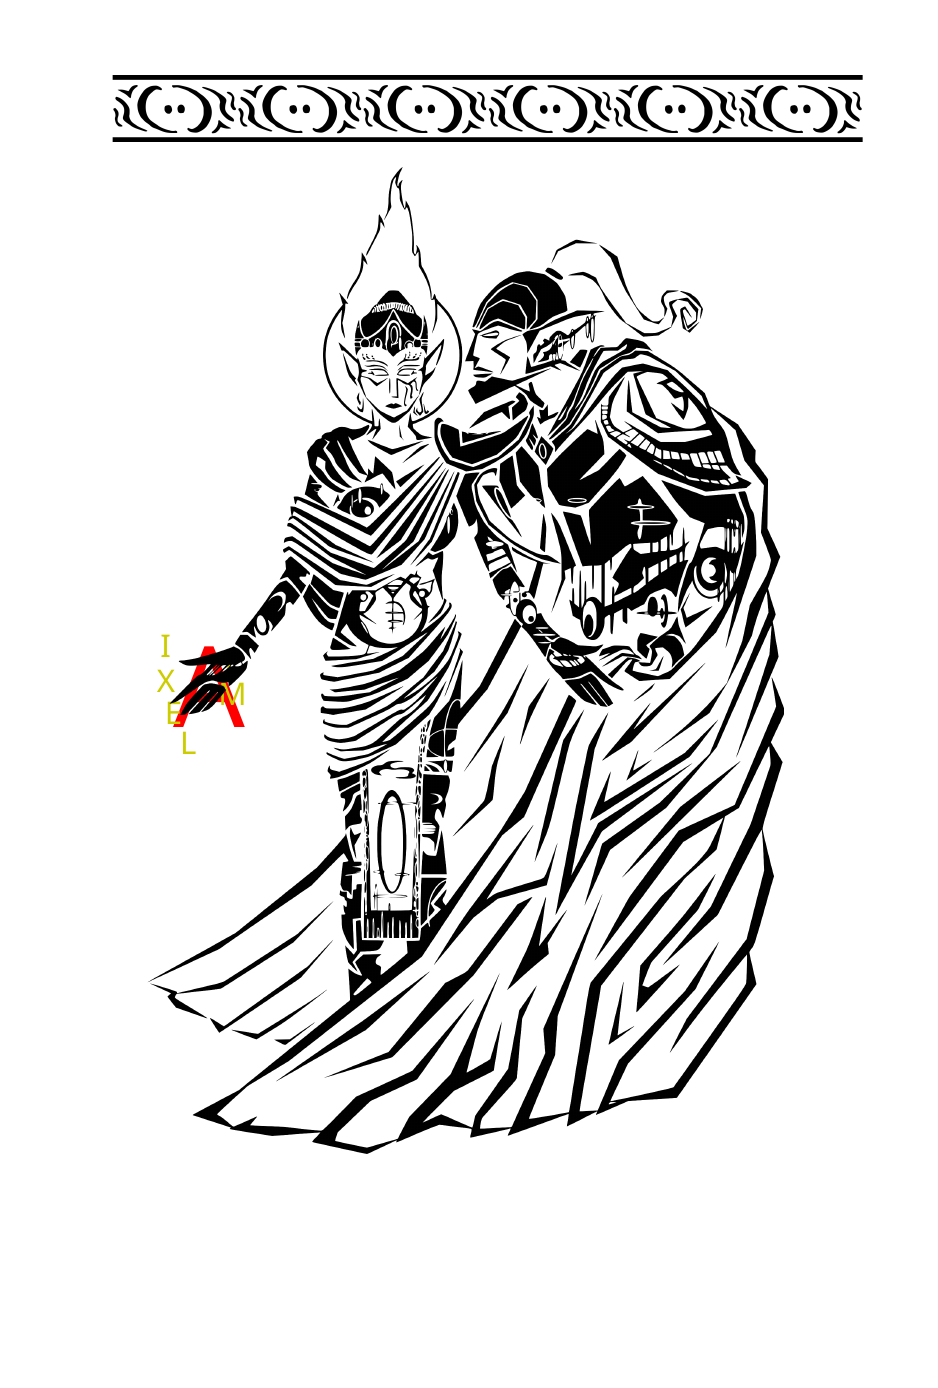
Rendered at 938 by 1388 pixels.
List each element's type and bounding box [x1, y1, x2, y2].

picture [112, 75, 863, 142]
picture [147, 167, 784, 1154]
